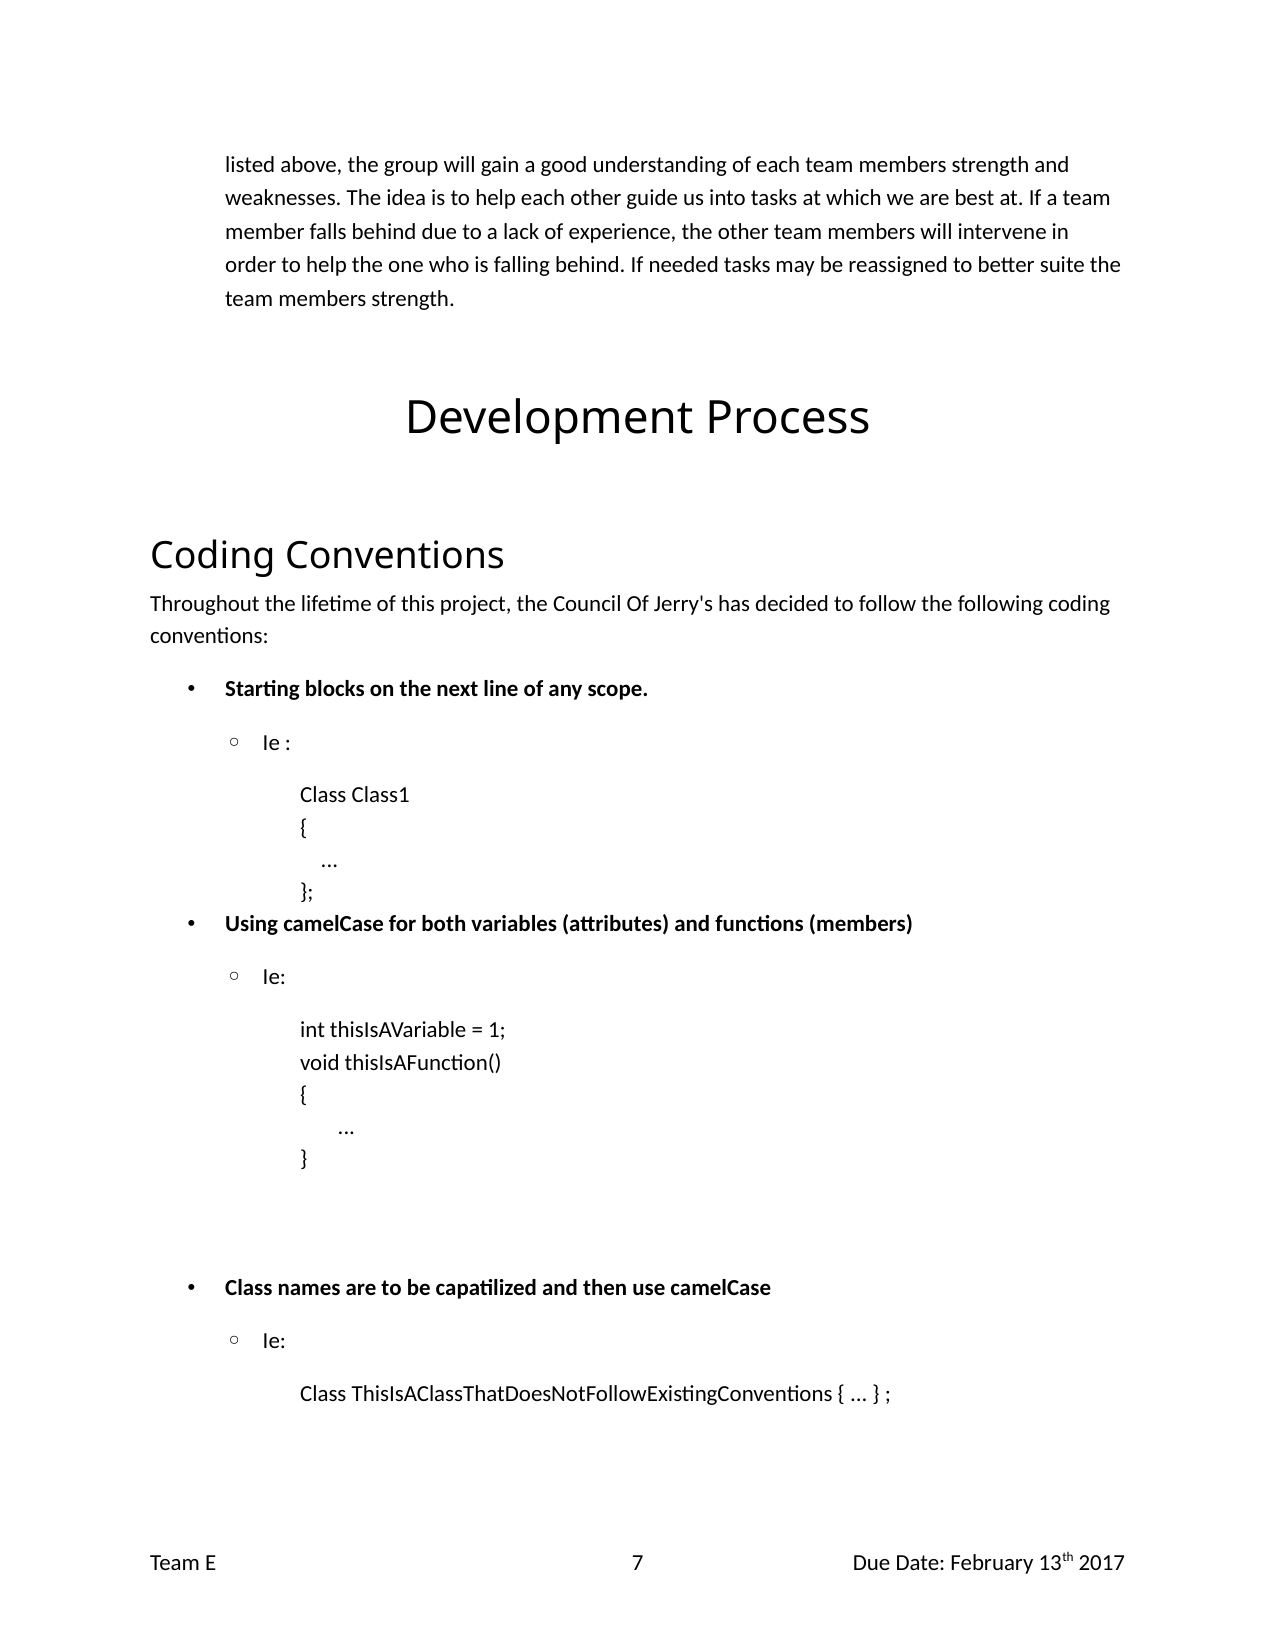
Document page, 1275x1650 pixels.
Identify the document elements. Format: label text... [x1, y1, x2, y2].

list Class names are to be capatilized and then use camelCase [187, 1273, 1125, 1301]
text Development Process [150, 385, 1125, 447]
text Class ThisIsAClassThatDoesNotFollowExistingConventions { ... } ; [150, 1379, 1125, 1407]
list Ie: [225, 962, 1125, 990]
list int thisIsAVariable = 1; [262, 1015, 1125, 1043]
list { [262, 813, 1125, 841]
list }; [262, 877, 1125, 905]
list Using camelCase for both variables (attributes) and functions (members) [187, 909, 1125, 937]
text Throughout the lifetime of this project, the Council Of Jerry's has decided to follow the following coding conventions: [150, 589, 1125, 649]
list ... [300, 1112, 1125, 1140]
list { [262, 1080, 1125, 1108]
list ... [225, 845, 1125, 873]
list Ie : [225, 728, 1125, 756]
list Starting blocks on the next line of any scope. [187, 674, 1125, 703]
list listed above, the group will gain a good understanding of each team members strength and weaknesses. The idea is to help each other guide us into tasks at which we are best at. If a team member falls behind due to a lack of experience, the other team members will intervene in order to help the one who is falling behind. If needed tasks may be reassigned to better suite the team members strength. [187, 150, 1125, 312]
list Class Class1 [262, 781, 1125, 809]
list void thisIsAFunction() [262, 1048, 1125, 1076]
text Coding Conventions [150, 528, 1125, 579]
list Ie: [225, 1326, 1125, 1354]
text } [150, 1144, 1125, 1172]
